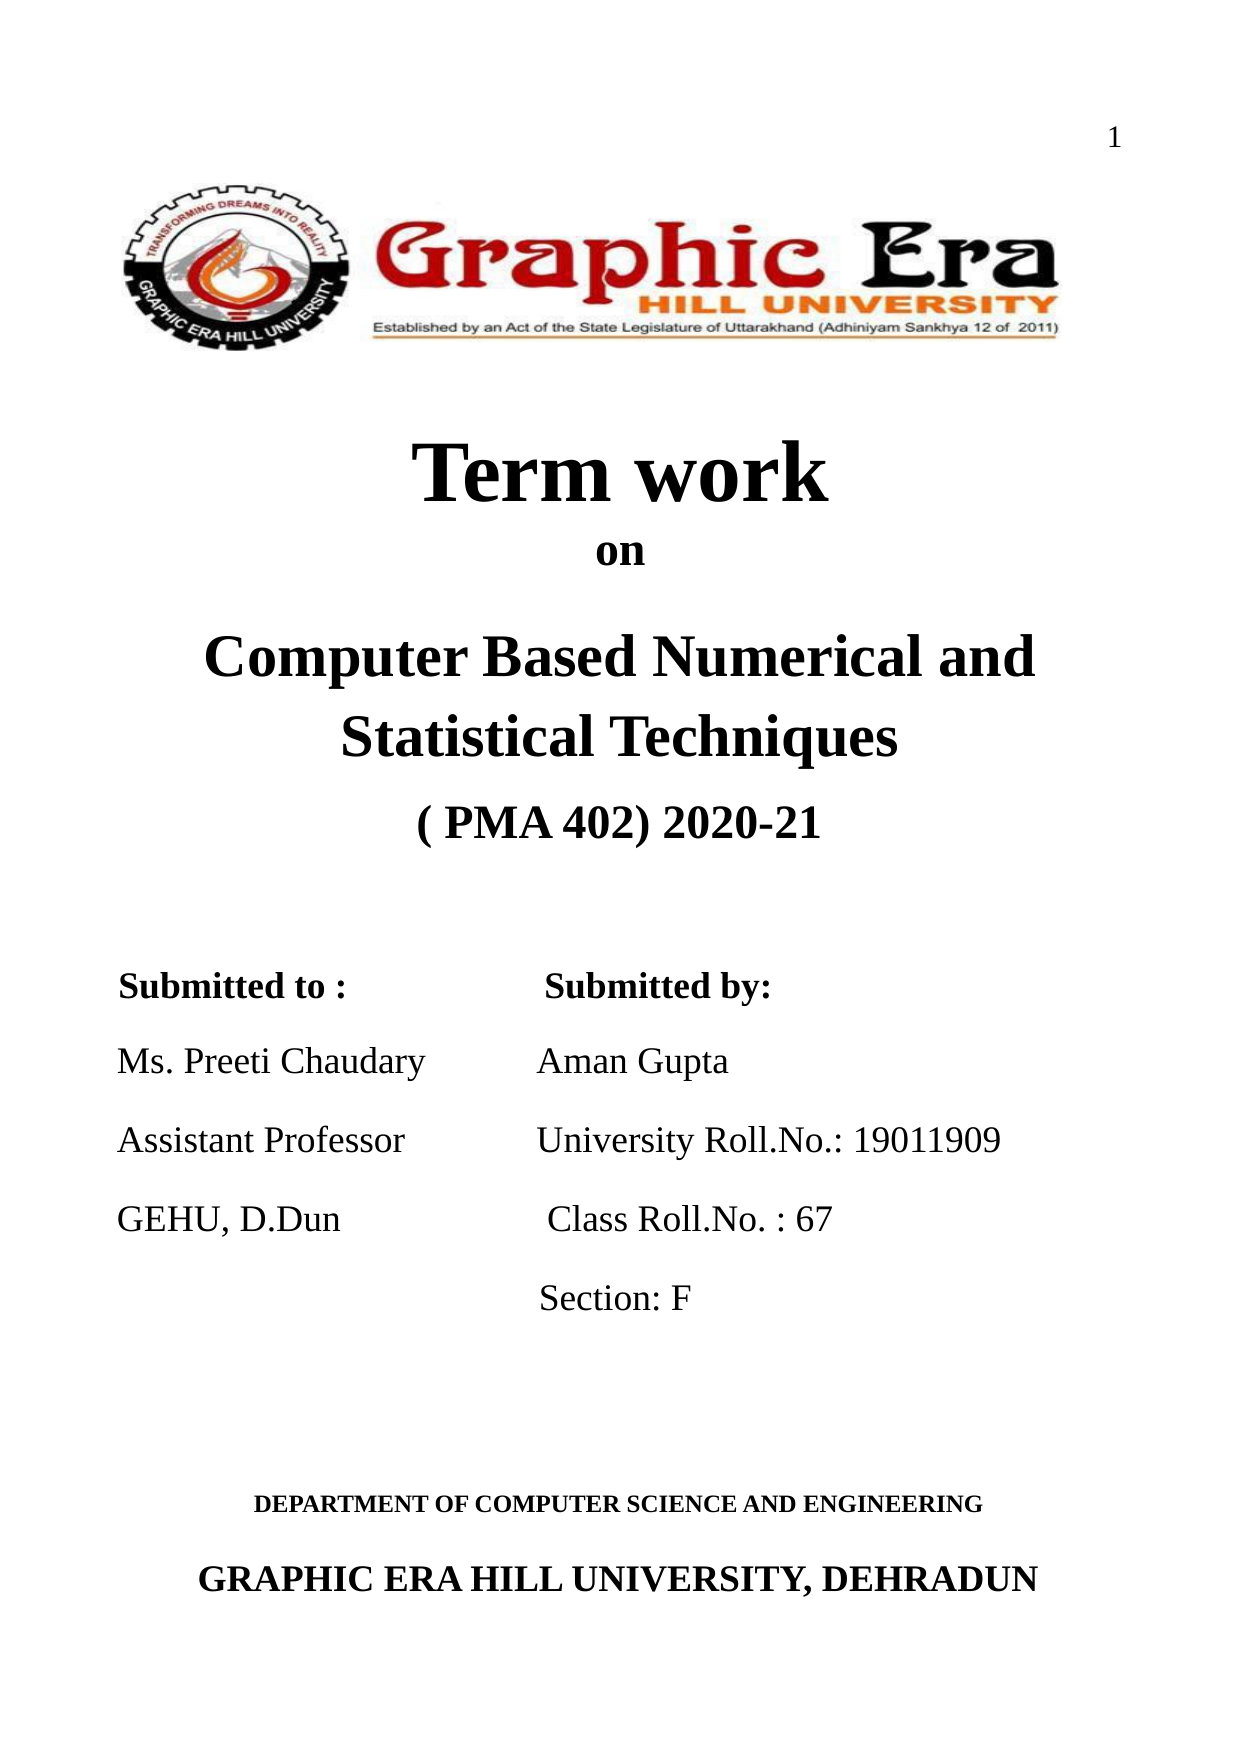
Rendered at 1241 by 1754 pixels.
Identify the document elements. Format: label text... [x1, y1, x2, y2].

text GEHU, D.Dun Class Roll.No. : 67 [117, 1197, 1122, 1240]
text DEPARTMENT OF COMPUTER SCIENCE AND ENGINEERING [118, 1489, 1119, 1518]
text GRAPHIC ERA HILL UNIVERSITY, DEHRADUN [118, 1556, 1118, 1599]
subtitle on [118, 520, 1122, 575]
text Section: F [117, 1276, 1122, 1319]
text Submitted to : Submitted by: [118, 963, 1122, 1006]
text Term work [118, 420, 1122, 520]
subtitle ( PMA 402) 2020-21 [118, 793, 1120, 848]
text Computer Based Numerical and Statistical Techniques [118, 620, 1122, 769]
text Assistant Professor University Roll.No.: 19011909 [117, 1118, 1122, 1161]
text Ms. Preeti Chaudary Aman Gupta [117, 1039, 1122, 1082]
picture [121, 183, 1062, 364]
